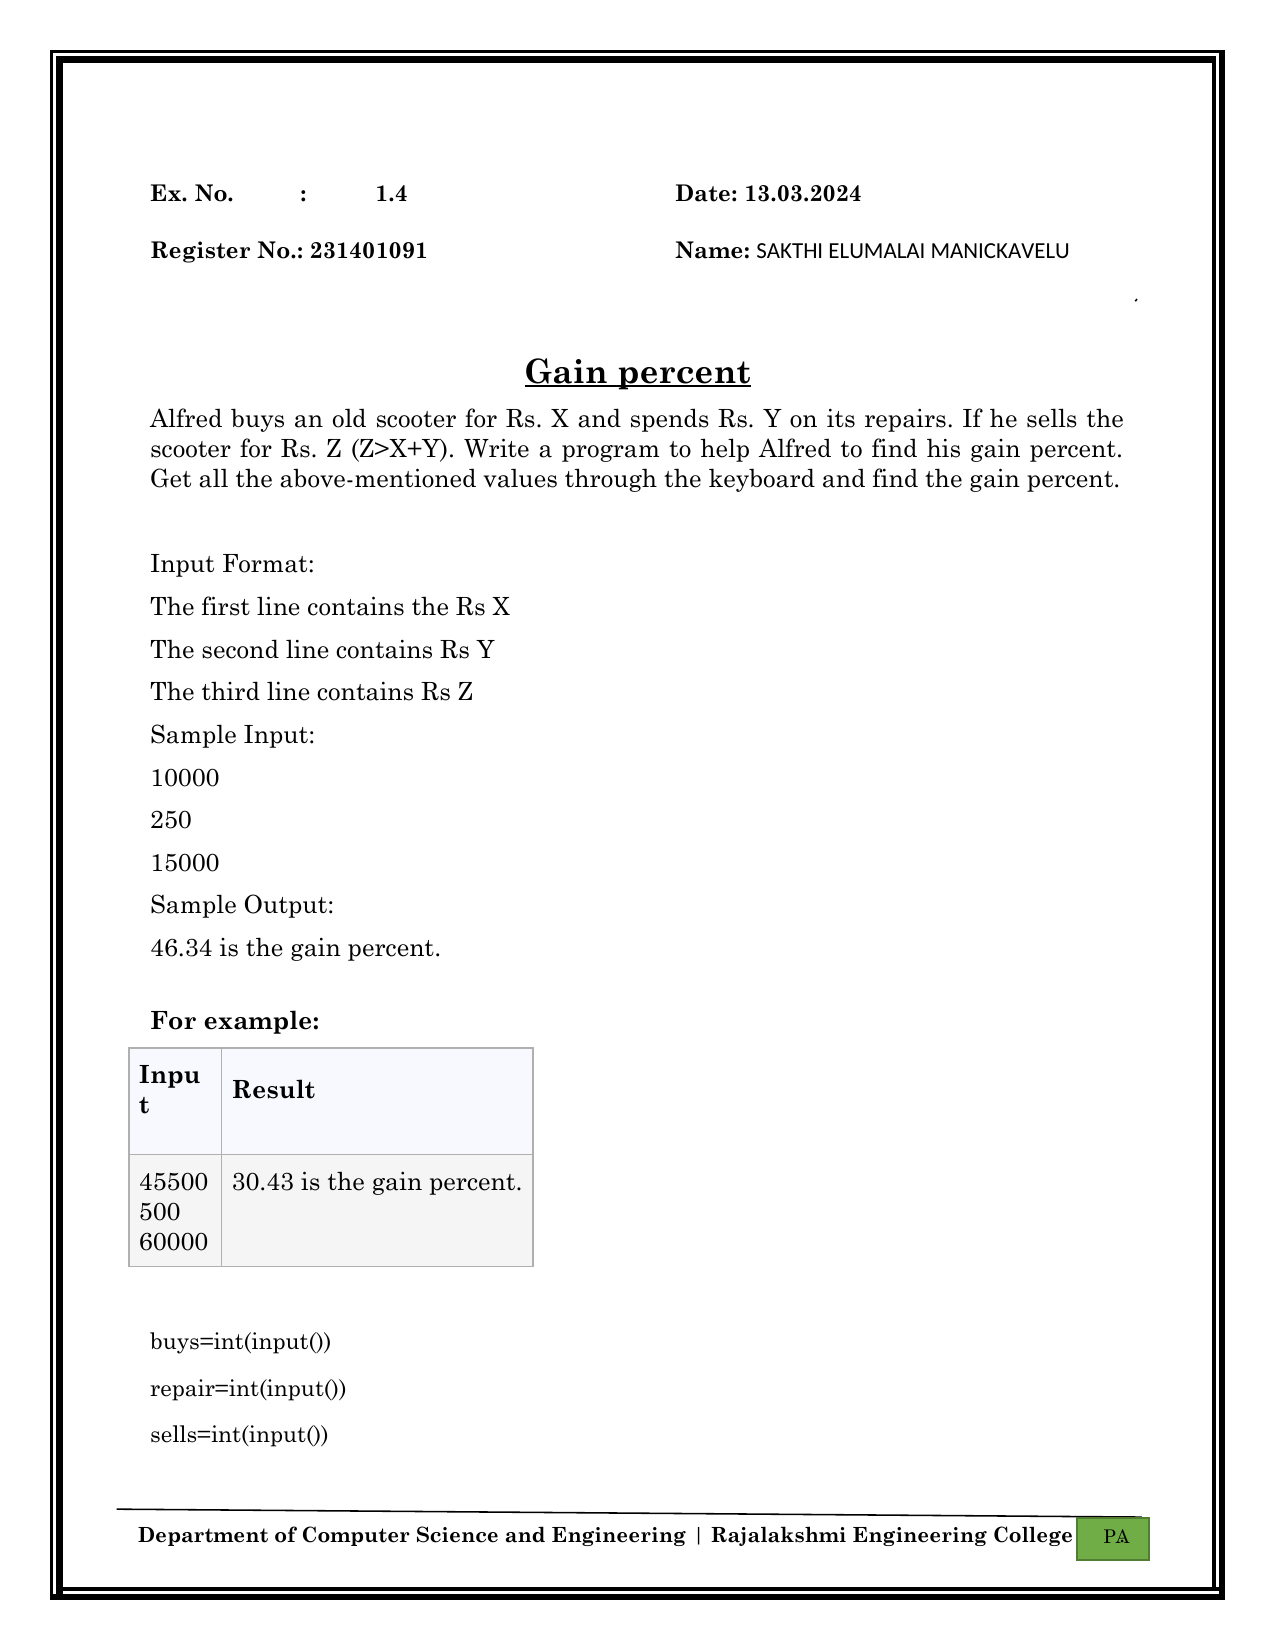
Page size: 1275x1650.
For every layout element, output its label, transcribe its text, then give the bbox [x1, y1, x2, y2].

text 250 [150, 804, 1125, 834]
text 10000 [150, 761, 1125, 791]
text sells=int(input()) [150, 1420, 1125, 1448]
text Ex. No. : 1.4 Date: 13.03.2024 [150, 179, 1125, 207]
text For example: [150, 1004, 1125, 1034]
text Alfred buys an old scooter for Rs. X and spends Rs. Y on its repairs. If he sells the scooter for Rs. Z (Z>X+Y). Write a program to help Alfred to find his gain percent. Get all the above-mentioned values through the keyboard and find the gain percent. [150, 403, 1125, 493]
text The second line contains Rs Y [150, 633, 1125, 663]
text Gain percent [150, 350, 1125, 390]
text buys=int(input()) [150, 1327, 1125, 1355]
table_cell 45500 500 60000 [130, 1155, 221, 1266]
table_cell 30.43 is the gain percent. [222, 1155, 532, 1266]
text The third line contains Rs Z [150, 676, 1125, 706]
text repair=int(input()) [150, 1373, 1125, 1401]
text Sample Output: [150, 889, 1125, 919]
text Sample Input: [150, 719, 1125, 749]
text Register No.: 231401091 Name: SAKTHI ELUMALAI MANICKAVELU [150, 236, 1125, 264]
text The first line contains the Rs X [150, 591, 1125, 621]
text 46.34 is the gain percent. [150, 932, 1125, 962]
text Input Format: [150, 548, 1125, 578]
text 15000 [150, 846, 1125, 877]
table_header Result [222, 1049, 532, 1154]
table_header Input [130, 1049, 221, 1154]
